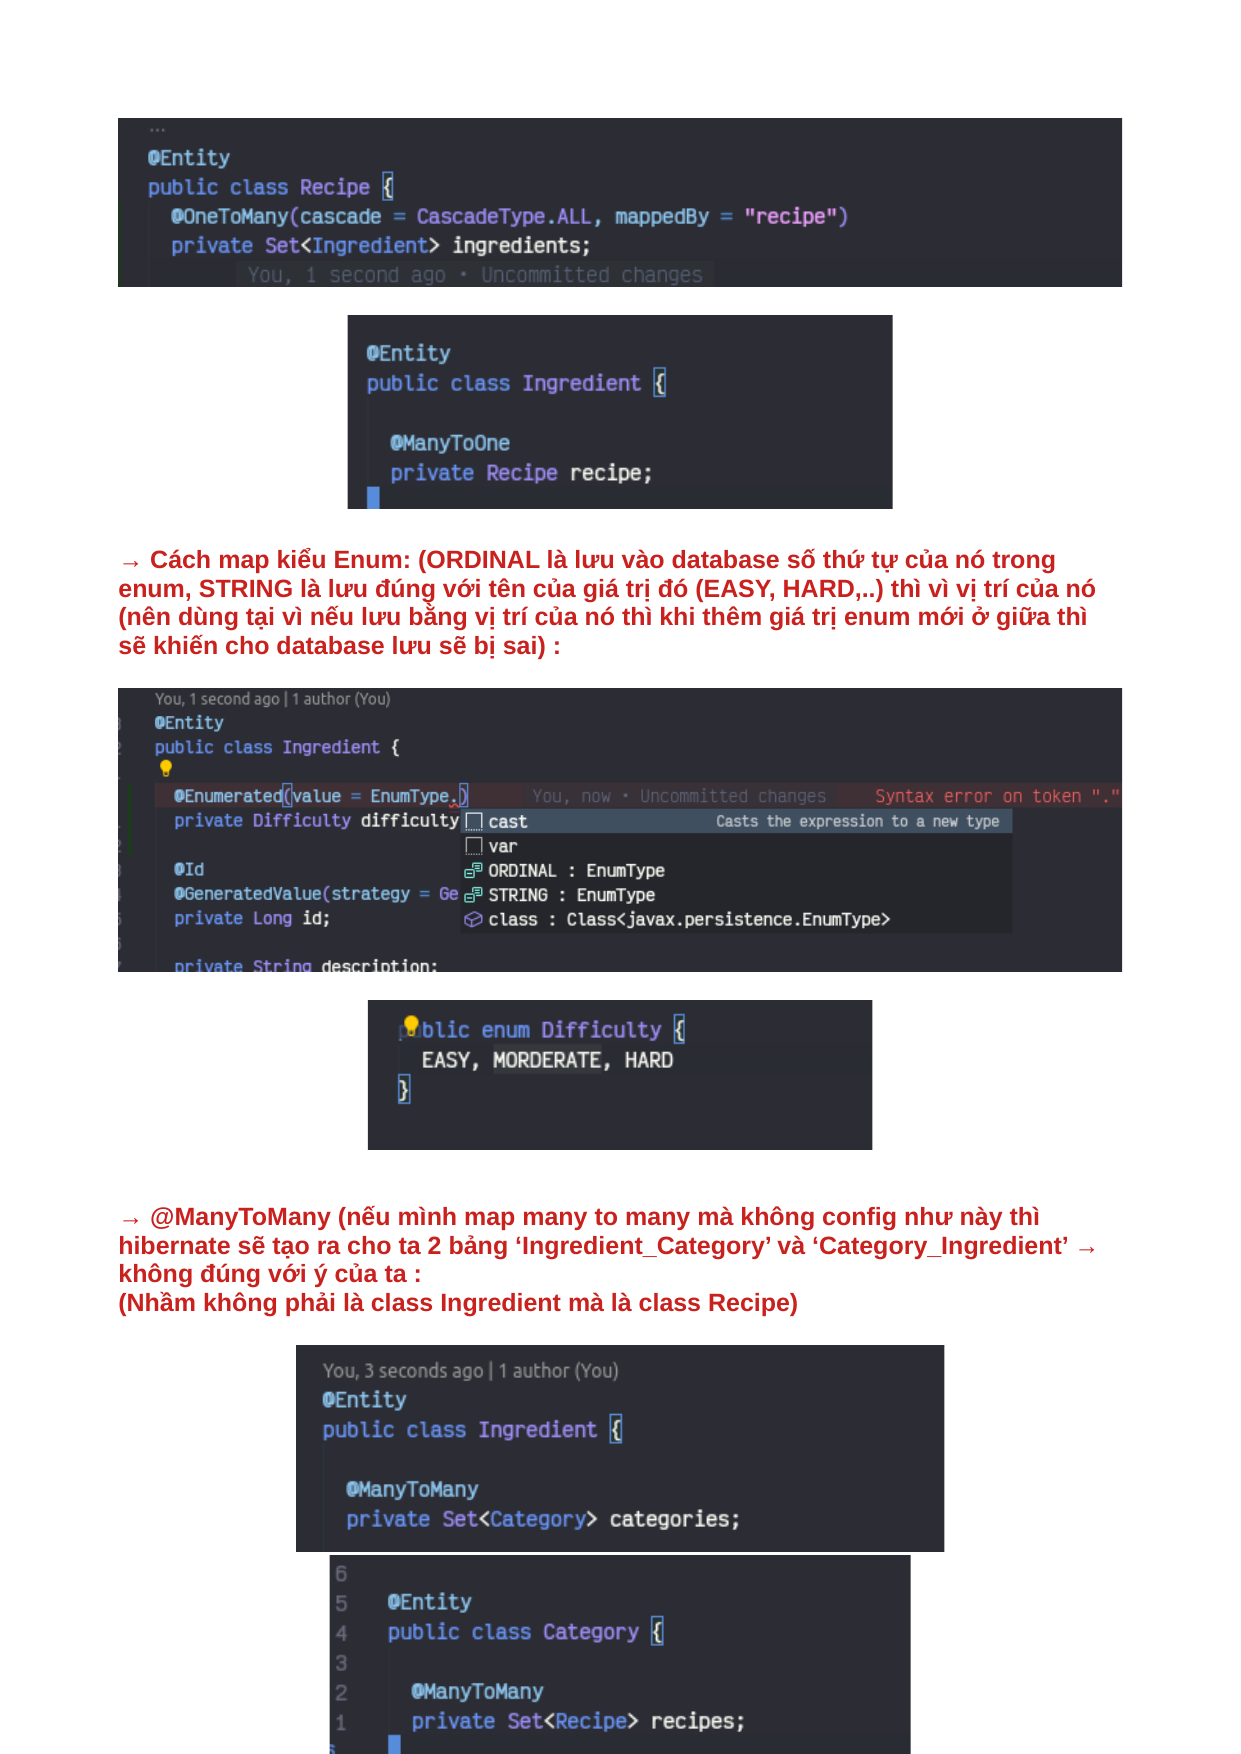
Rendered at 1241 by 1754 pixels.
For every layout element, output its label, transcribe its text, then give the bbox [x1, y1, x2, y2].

text → @ManyToMany (nếu mình map many to many mà không config như này thì hibernate sẽ tạo ra cho ta 2 bảng ‘Ingredient_Category’ và ‘Category_Ingredient’ → không đúng với ý của ta : [118, 1202, 1122, 1288]
text → Cách map kiểu Enum: (ORDINAL là lưu vào database số thứ tự của nó trong enum, STRING là lưu đúng với tên của giá trị đó (EASY, HARD,..) thì vì vị trí của nó (nên dùng tại vì nếu lưu bằng vị trí của nó thì khi thêm giá trị enum mới ở giữa thì sẽ khiến cho database lưu sẽ bị sai) : [118, 545, 1122, 660]
picture [296, 1345, 945, 1552]
picture [367, 1000, 873, 1150]
picture [118, 118, 1123, 287]
picture [347, 315, 893, 509]
picture [329, 1555, 911, 1754]
picture [118, 688, 1123, 972]
text (Nhầm không phải là class Ingredient mà là class Recipe) [118, 1288, 1122, 1317]
